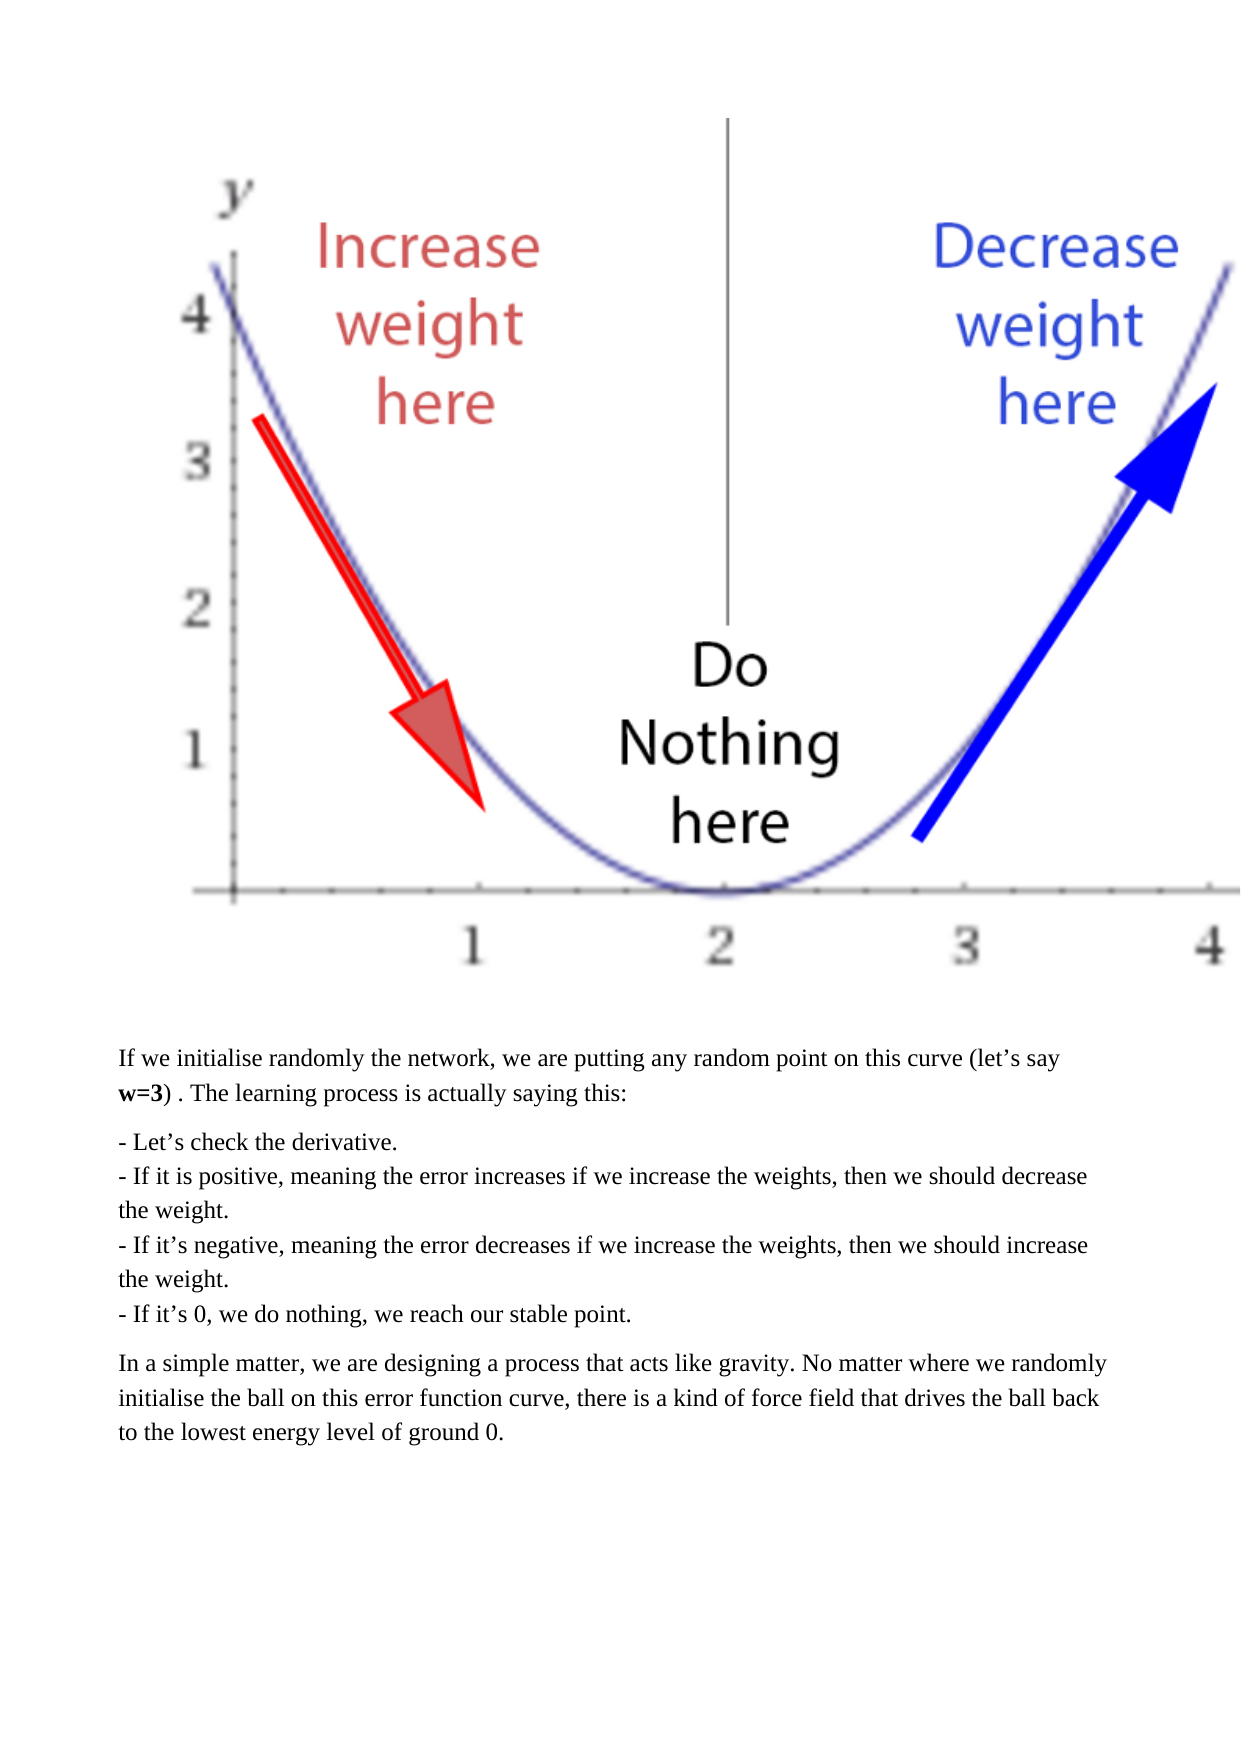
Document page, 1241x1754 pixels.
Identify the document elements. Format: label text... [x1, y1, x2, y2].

picture [118, 118, 1241, 1023]
text - Let’s check the derivative. - If it is positive, meaning the error increases if we increase the weights, then we should decrease the weight. - If it’s negative, meaning the error decreases if we increase the weights, then we should increase the weight. - If it’s 0, we do nothing, we reach our stable point. [118, 1127, 1122, 1328]
text If we initialise randomly the network, we are putting any random point on this curve (let’s say w=3) . The learning process is actually saying this: [118, 1043, 1122, 1106]
text In a simple matter, we are designing a process that acts like gravity. No matter where we randomly initialise the ball on this error function curve, there is a kind of force field that drives the ball back to the lowest energy level of ground 0. [118, 1348, 1122, 1446]
